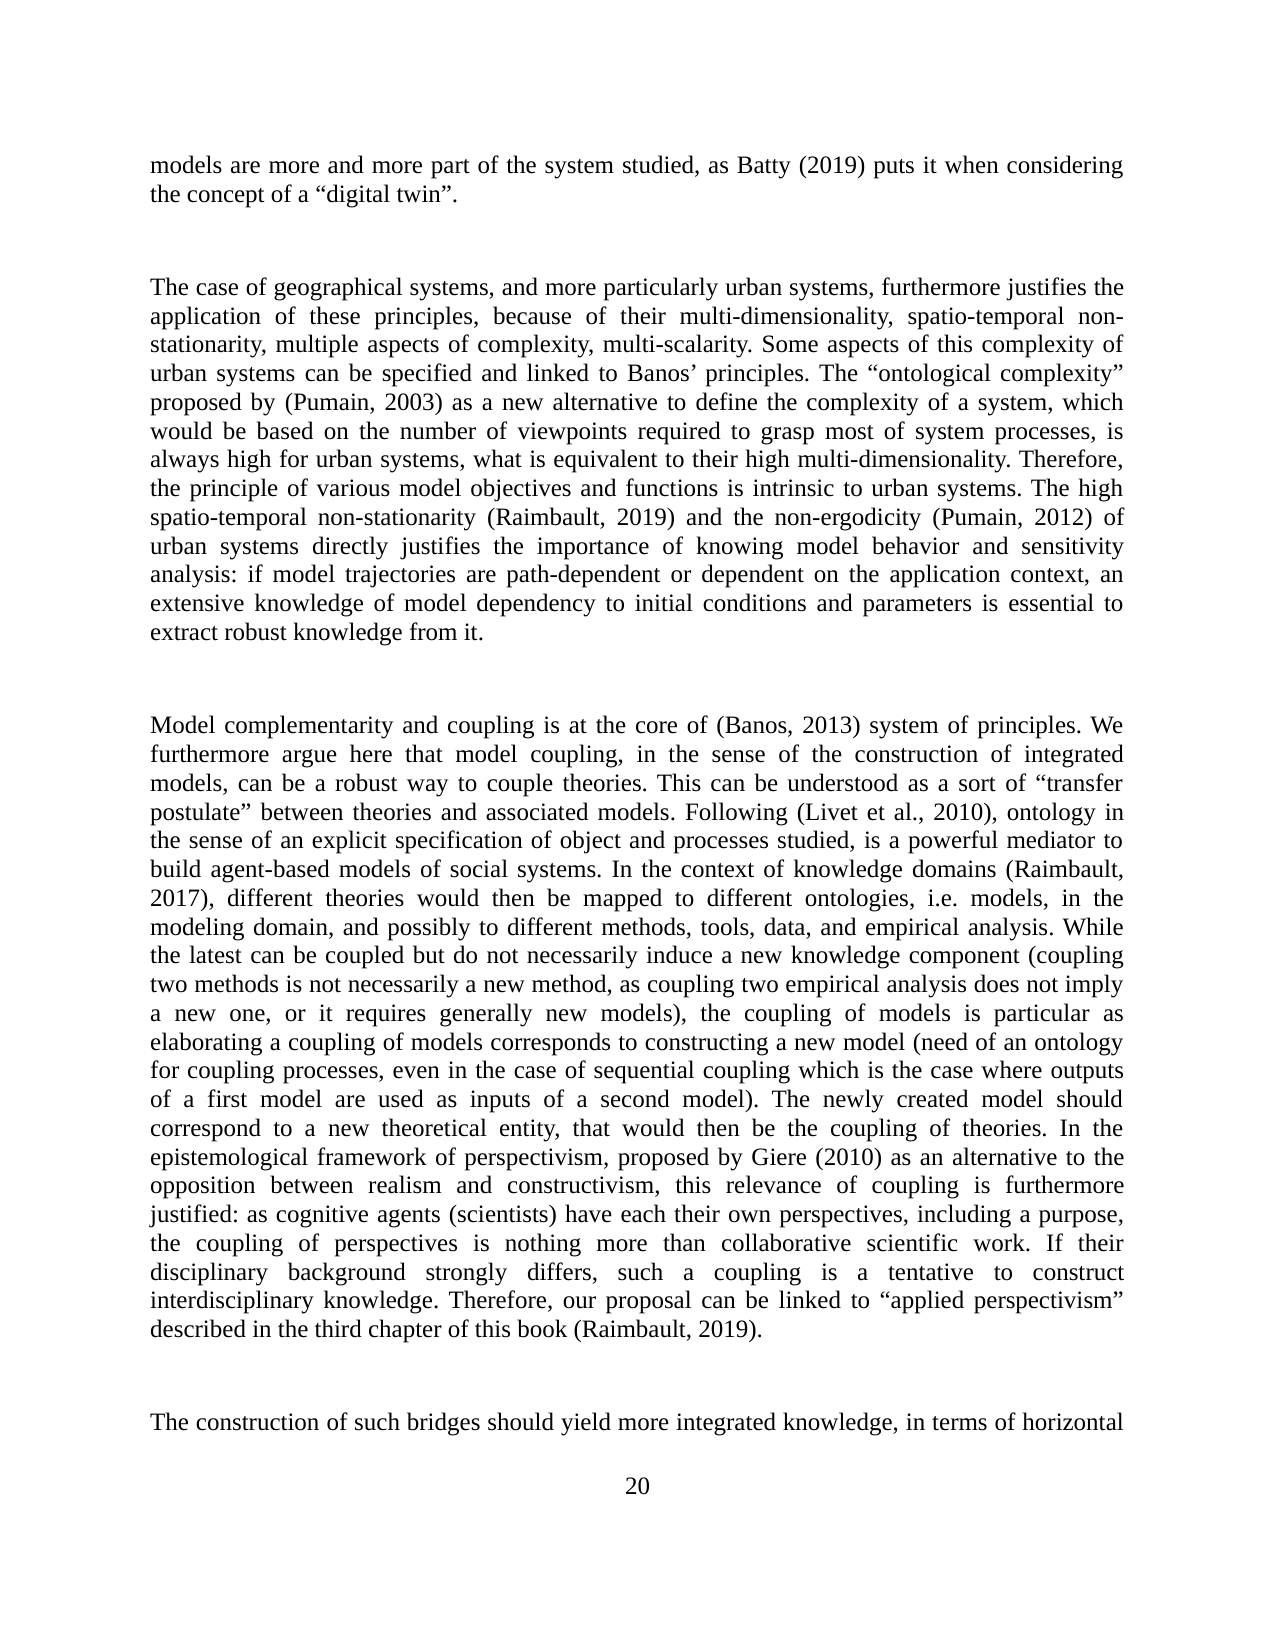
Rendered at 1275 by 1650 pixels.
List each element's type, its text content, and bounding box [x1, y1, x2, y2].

text Model complementarity and coupling is at the core of (Banos, 2013) system of principles. We furthermore argue here that model coupling, in the sense of the construction of integrated models, can be a robust way to couple theories. This can be understood as a sort of “transfer postulate” between theories and associated models. Following (Livet et al., 2010), ontology in the sense of an explicit specification of object and processes studied, is a powerful mediator to build agent-based models of social systems. In the context of knowledge domains (Raimbault, 2017), different theories would then be mapped to different ontologies, i.e. models, in the modeling domain, and possibly to different methods, tools, data, and empirical analysis. While the latest can be coupled but do not necessarily induce a new knowledge component (coupling two methods is not necessarily a new method, as coupling two empirical analysis does not imply a new one, or it requires generally new models), the coupling of models is particular as elaborating a coupling of models corresponds to constructing a new model (need of an ontology for coupling processes, even in the case of sequential coupling which is the case where outputs of a first model are used as inputs of a second model). The newly created model should correspond to a new theoretical entity, that would then be the coupling of theories. In the epistemological framework of perspectivism, proposed by Giere (2010) as an alternative to the opposition between realism and constructivism, this relevance of coupling is furthermore justified: as cognitive agents (scientists) have each their own perspectives, including a purpose, the coupling of perspectives is nothing more than collaborative scientific work. If their disciplinary background strongly differs, such a coupling is a tentative to construct interdisciplinary knowledge. Therefore, our proposal can be linked to “applied perspectivism” described in the third chapter of this book (Raimbault, 2019). [150, 710, 1125, 1343]
text The construction of such bridges should yield more integrated knowledge, in terms of horizontal [150, 1407, 1125, 1436]
text The case of geographical systems, and more particularly urban systems, furthermore justifies the application of these principles, because of their multi-dimensionality, spatio-temporal non-stationarity, multiple aspects of complexity, multi-scalarity. Some aspects of this complexity of urban systems can be specified and linked to Banos’ principles. The “ontological complexity” proposed by (Pumain, 2003) as a new alternative to define the complexity of a system, which would be based on the number of viewpoints required to grasp most of system processes, is always high for urban systems, what is equivalent to their high multi-dimensionality. Therefore, the principle of various model objectives and functions is intrinsic to urban systems. The high spatio-temporal non-stationarity (Raimbault, 2019) and the non-ergodicity (Pumain, 2012) of urban systems directly justifies the importance of knowing model behavior and sensitivity analysis: if model trajectories are path-dependent or dependent on the application context, an extensive knowledge of model dependency to initial conditions and parameters is essential to extract robust knowledge from it. [150, 272, 1125, 646]
text models are more and more part of the system studied, as Batty (2019) puts it when considering the concept of a “digital twin”. [150, 150, 1125, 207]
